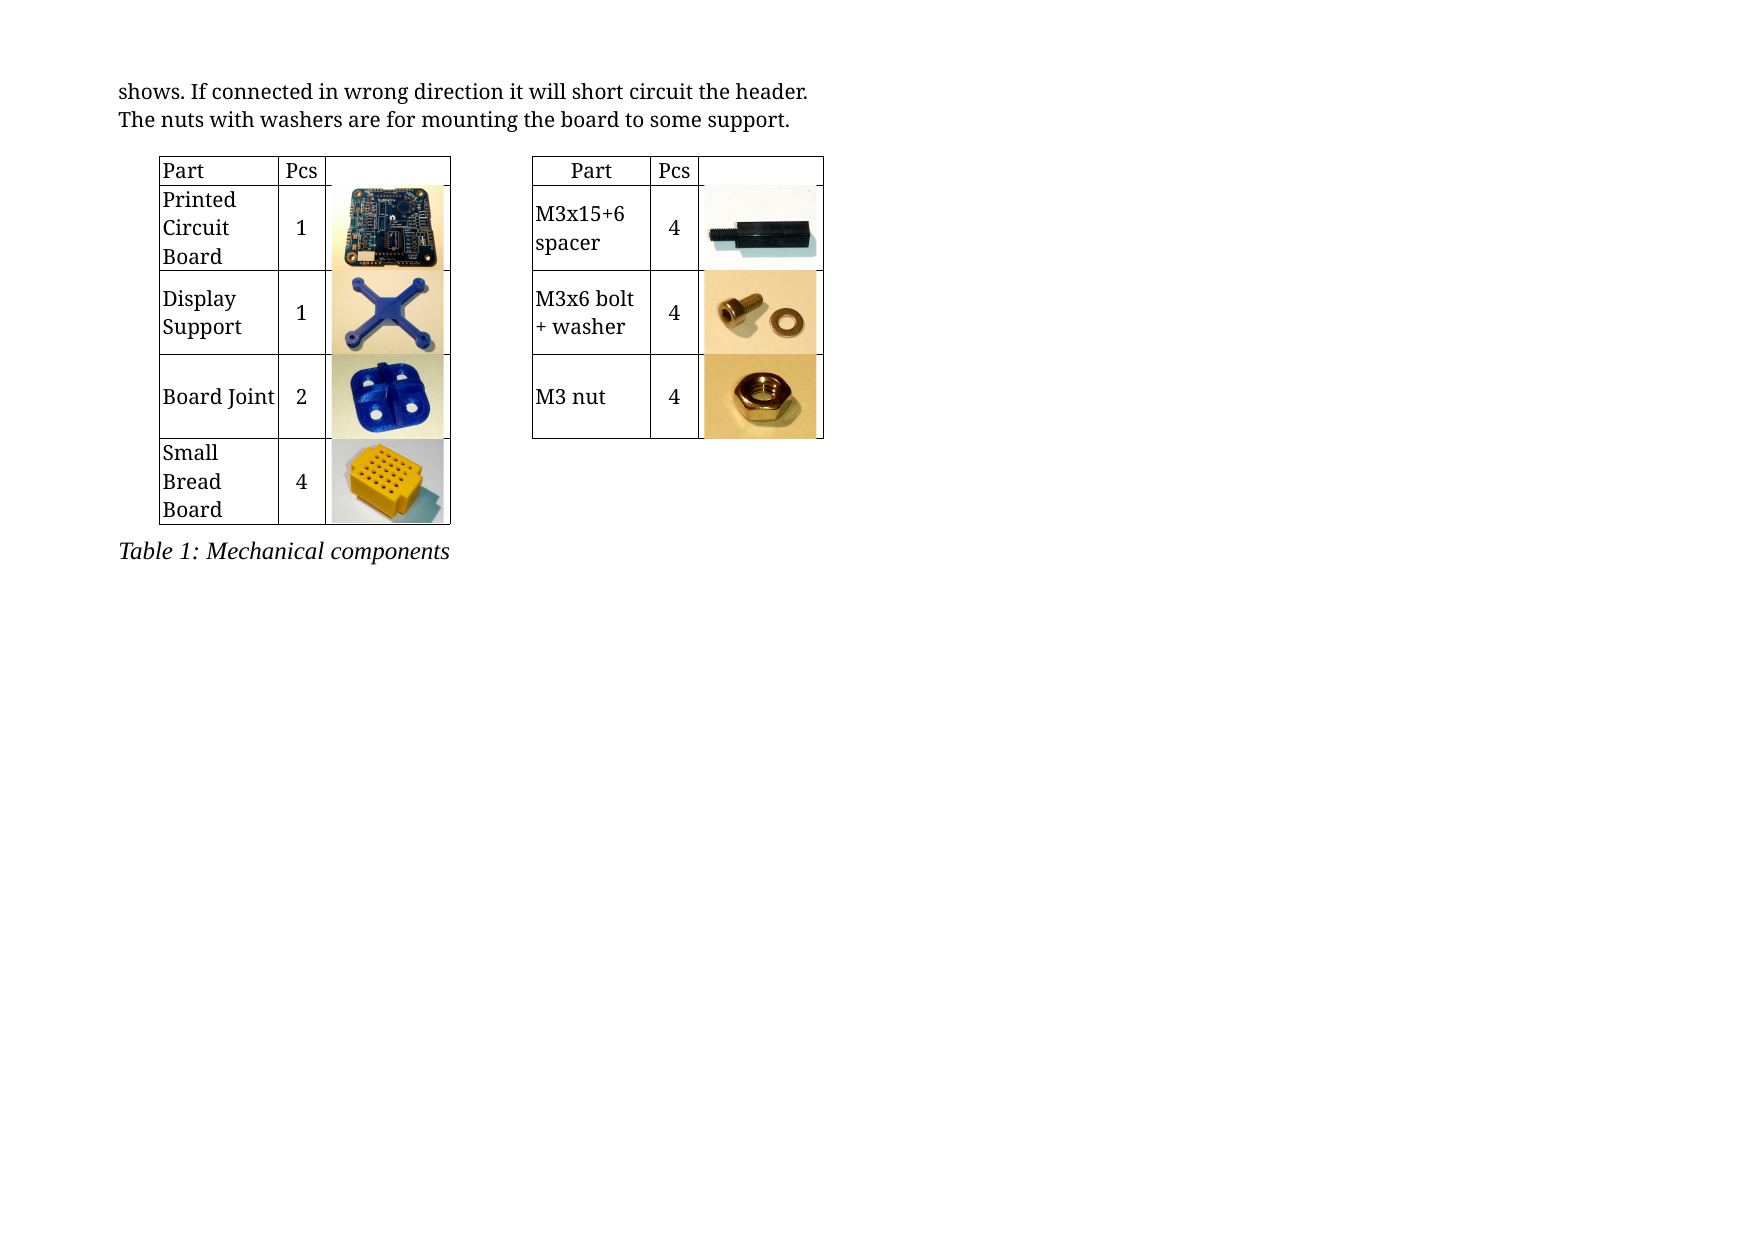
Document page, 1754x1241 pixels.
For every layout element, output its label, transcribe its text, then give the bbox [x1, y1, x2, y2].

table_cell M3x15+6 spacer [533, 186, 650, 270]
table_cell Board Joint [160, 355, 278, 438]
table_cell [698, 439, 823, 524]
table_cell Small Bread Board [160, 439, 278, 524]
table_cell [326, 271, 331, 354]
table_cell [451, 438, 532, 524]
table_cell [444, 186, 450, 270]
table_cell Display Support [160, 271, 278, 354]
text Table 1: Mechanical components [118, 536, 833, 565]
table_cell M3 nut [533, 355, 650, 438]
table_header Part [533, 157, 650, 185]
table_header [451, 156, 532, 185]
table_cell [699, 355, 704, 438]
picture [704, 185, 817, 439]
table_cell [444, 355, 450, 438]
table_cell [326, 355, 331, 438]
table_cell 1 [279, 186, 325, 270]
table_cell [650, 439, 698, 524]
table_cell [451, 354, 532, 438]
table_header [326, 157, 450, 185]
table_cell [817, 355, 823, 438]
picture [331, 185, 444, 523]
table_header Part [160, 157, 278, 185]
table_cell 1 [279, 271, 325, 354]
table_cell [326, 439, 450, 524]
table_cell 4 [651, 355, 698, 438]
table_cell [532, 439, 650, 524]
table_cell [699, 186, 704, 270]
table_header [699, 157, 823, 185]
table_header Pcs [279, 157, 325, 185]
text shows. If connected in wrong direction it will short circuit the header. The nuts with washers are for mounting the board to some support. [118, 77, 833, 134]
table_cell 4 [279, 439, 325, 524]
table_cell 4 [651, 186, 698, 270]
table_cell [451, 185, 532, 270]
table_cell [817, 186, 823, 270]
table_cell [451, 270, 532, 354]
table_header Pcs [651, 157, 698, 185]
table_cell [326, 186, 331, 270]
table_cell 2 [279, 355, 325, 438]
table_cell M3x6 bolt + washer [533, 271, 650, 354]
table_cell [817, 271, 823, 354]
table_cell [699, 271, 704, 354]
table_cell [444, 271, 450, 354]
table_cell 4 [651, 271, 698, 354]
table_cell Printed Circuit Board [160, 186, 278, 270]
